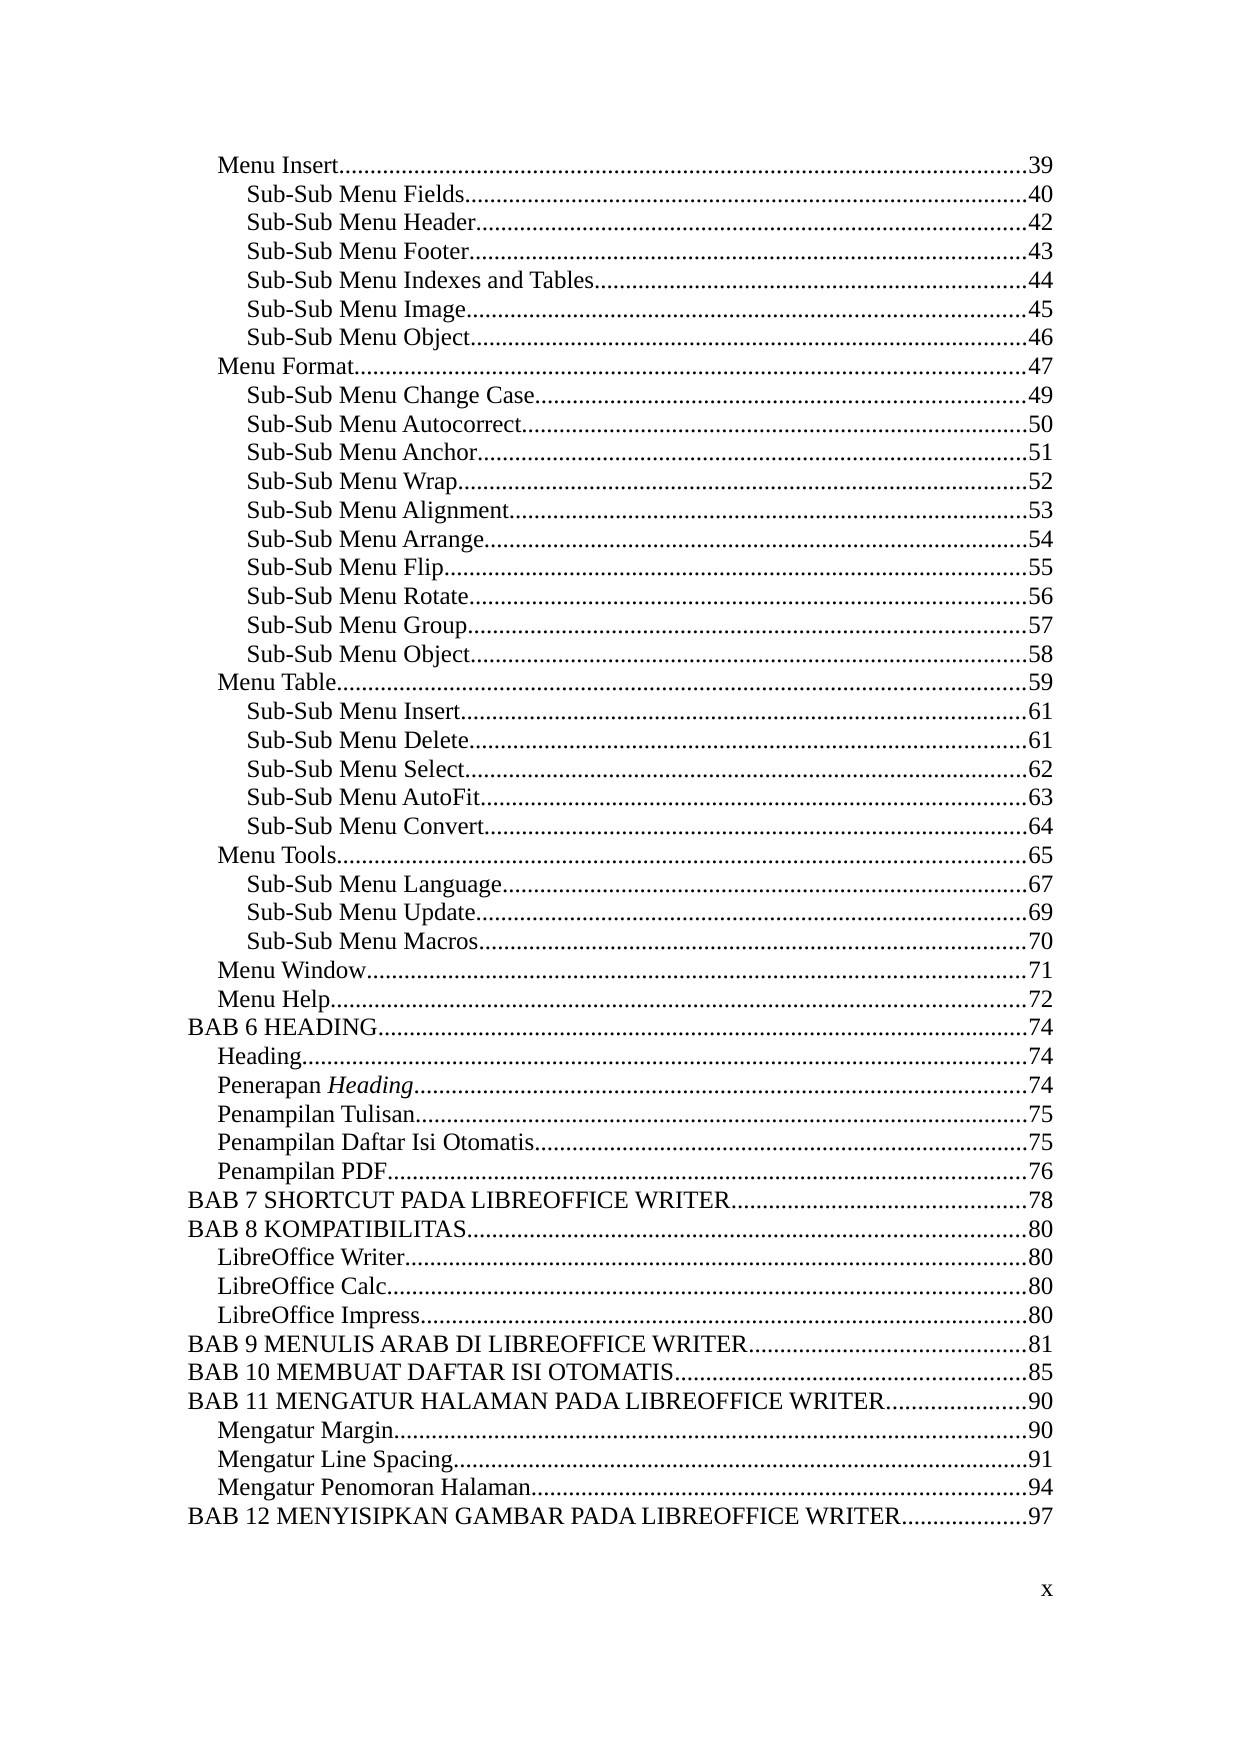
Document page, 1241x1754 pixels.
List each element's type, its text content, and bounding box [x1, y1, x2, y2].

text Sub-Sub Menu Object 46 [246, 322, 1053, 351]
text Menu Help 72 [217, 984, 1053, 1012]
text Sub-Sub Menu Macros 70 [246, 926, 1053, 955]
text Sub-Sub Menu Footer 43 [246, 236, 1053, 265]
text Penampilan PDF 76 [217, 1156, 1053, 1185]
text BAB 7 SHORTCUT PADA LIBREOFFICE WRITER 78 [187, 1185, 1053, 1214]
text BAB 10 MEMBUAT DAFTAR ISI OTOMATIS 85 [187, 1357, 1053, 1386]
text Mengatur Line Spacing 91 [217, 1444, 1053, 1472]
text Sub-Sub Menu Update 69 [246, 897, 1053, 926]
text Menu Format 47 [217, 351, 1053, 380]
text Sub-Sub Menu Wrap 52 [246, 466, 1053, 495]
text Sub-Sub Menu Alignment 53 [246, 495, 1053, 524]
text Menu Insert 39 [217, 150, 1053, 179]
text Sub-Sub Menu Header 42 [246, 207, 1053, 236]
text BAB 6 HEADING 74 [187, 1012, 1053, 1041]
text Heading 74 [217, 1041, 1053, 1070]
text Sub-Sub Menu Object 58 [246, 639, 1053, 667]
text Menu Table 59 [217, 667, 1053, 696]
text Sub-Sub Menu Group 57 [246, 610, 1053, 639]
text Sub-Sub Menu Autocorrect 50 [246, 409, 1053, 437]
text Sub-Sub Menu Convert 64 [246, 811, 1053, 840]
text BAB 12 MENYISIPKAN GAMBAR PADA LIBREOFFICE WRITER 97 [187, 1501, 1053, 1530]
text Sub-Sub Menu Anchor 51 [246, 437, 1053, 466]
text LibreOffice Impress 80 [217, 1300, 1053, 1329]
text BAB 8 KOMPATIBILITAS 80 [187, 1214, 1053, 1242]
text Sub-Sub Menu Image 45 [246, 294, 1053, 322]
text Sub-Sub Menu Flip 55 [246, 552, 1053, 581]
text Sub-Sub Menu Rotate 56 [246, 581, 1053, 610]
text Sub-Sub Menu Arrange 54 [246, 524, 1053, 552]
text Menu Window 71 [217, 955, 1053, 984]
text Sub-Sub Menu Fields 40 [246, 179, 1053, 207]
text Penampilan Daftar Isi Otomatis 75 [217, 1127, 1053, 1156]
text Sub-Sub Menu AutoFit 63 [246, 782, 1053, 811]
text LibreOffice Calc 80 [217, 1271, 1053, 1300]
text Sub-Sub Menu Change Case 49 [246, 380, 1053, 409]
text Penampilan Tulisan 75 [217, 1099, 1053, 1127]
text Sub-Sub Menu Indexes and Tables 44 [246, 265, 1053, 294]
text Mengatur Margin 90 [217, 1415, 1053, 1444]
text Sub-Sub Menu Insert 61 [246, 696, 1053, 725]
text Mengatur Penomoran Halaman 94 [217, 1472, 1053, 1501]
text Sub-Sub Menu Select 62 [246, 754, 1053, 782]
text BAB 9 MENULIS ARAB DI LIBREOFFICE WRITER 81 [187, 1329, 1053, 1357]
text Penerapan Heading 74 [217, 1070, 1053, 1099]
text Sub-Sub Menu Language 67 [246, 869, 1053, 897]
text Sub-Sub Menu Delete 61 [246, 725, 1053, 754]
text BAB 11 MENGATUR HALAMAN PADA LIBREOFFICE WRITER 90 [187, 1386, 1053, 1415]
text LibreOffice Writer 80 [217, 1242, 1053, 1271]
text Menu Tools 65 [217, 840, 1053, 869]
